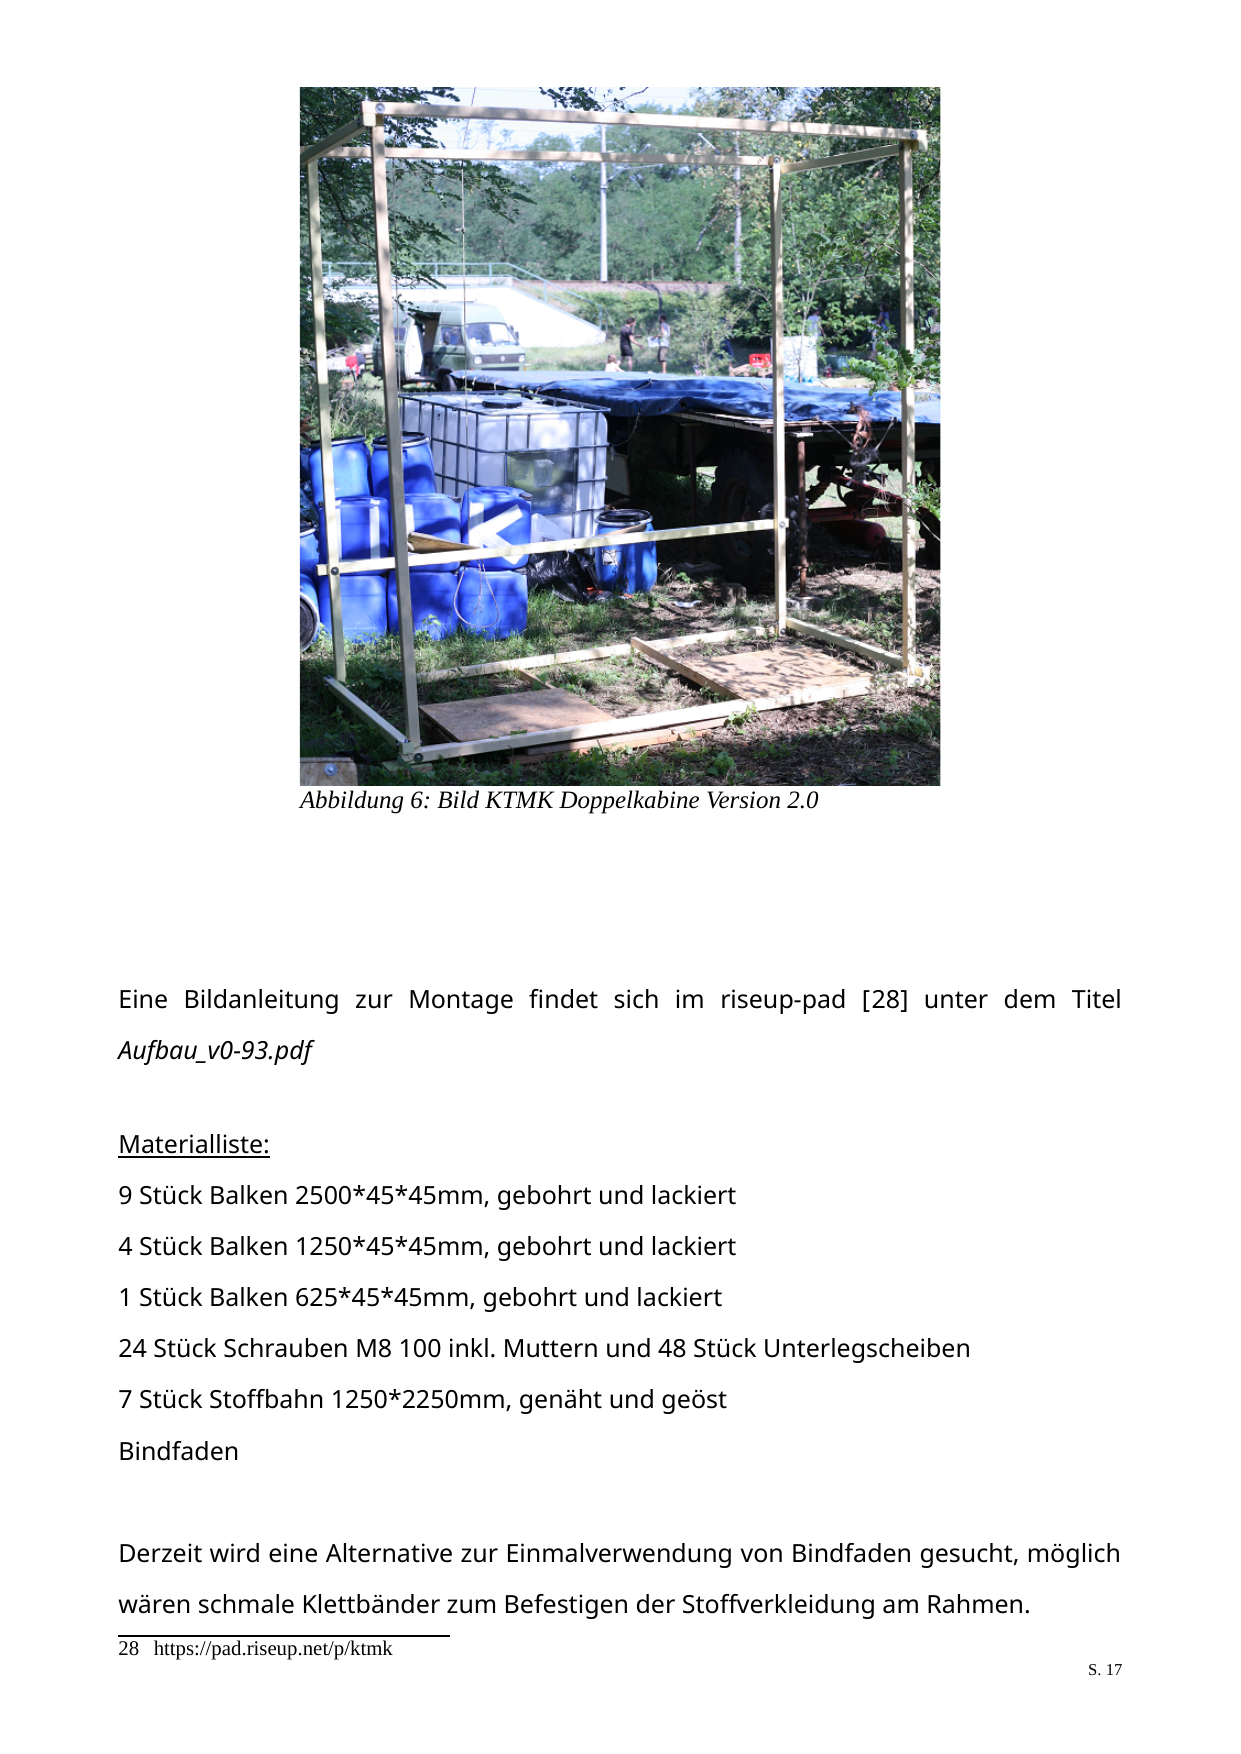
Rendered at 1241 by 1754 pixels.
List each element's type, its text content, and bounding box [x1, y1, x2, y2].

text 24 Stück Schrauben M8 100 inkl. Muttern und 48 Stück Unterlegscheiben [118, 1331, 1122, 1365]
text Abbildung 6: Bild KTMK Doppelkabine Version 2.0 [300, 786, 941, 814]
text https://pad.riseup.net/p/ktmk [118, 1636, 1122, 1660]
picture [299, 87, 941, 786]
text 4 Stück Balken 1250*45*45mm, gebohrt und lackiert [118, 1229, 1122, 1263]
text Materialliste: [118, 1127, 1122, 1161]
text 1 Stück Balken 625*45*45mm, gebohrt und lackiert [118, 1280, 1122, 1314]
text 9 Stück Balken 2500*45*45mm, gebohrt und lackiert [118, 1178, 1122, 1212]
text Eine Bildanleitung zur Montage findet sich im riseup-pad [] unter dem Titel Aufbau_v0-93.pdf [118, 982, 1122, 1067]
text Bindfaden [118, 1433, 1122, 1467]
text Derzeit wird eine Alternative zur Einmalverwendung von Bindfaden gesucht, möglich wären schmale Klettbänder zum Befestigen der Stoffverkleidung am Rahmen. [118, 1535, 1122, 1620]
text 7 Stück Stoffbahn 1250*2250mm, genäht und geöst [118, 1382, 1122, 1416]
